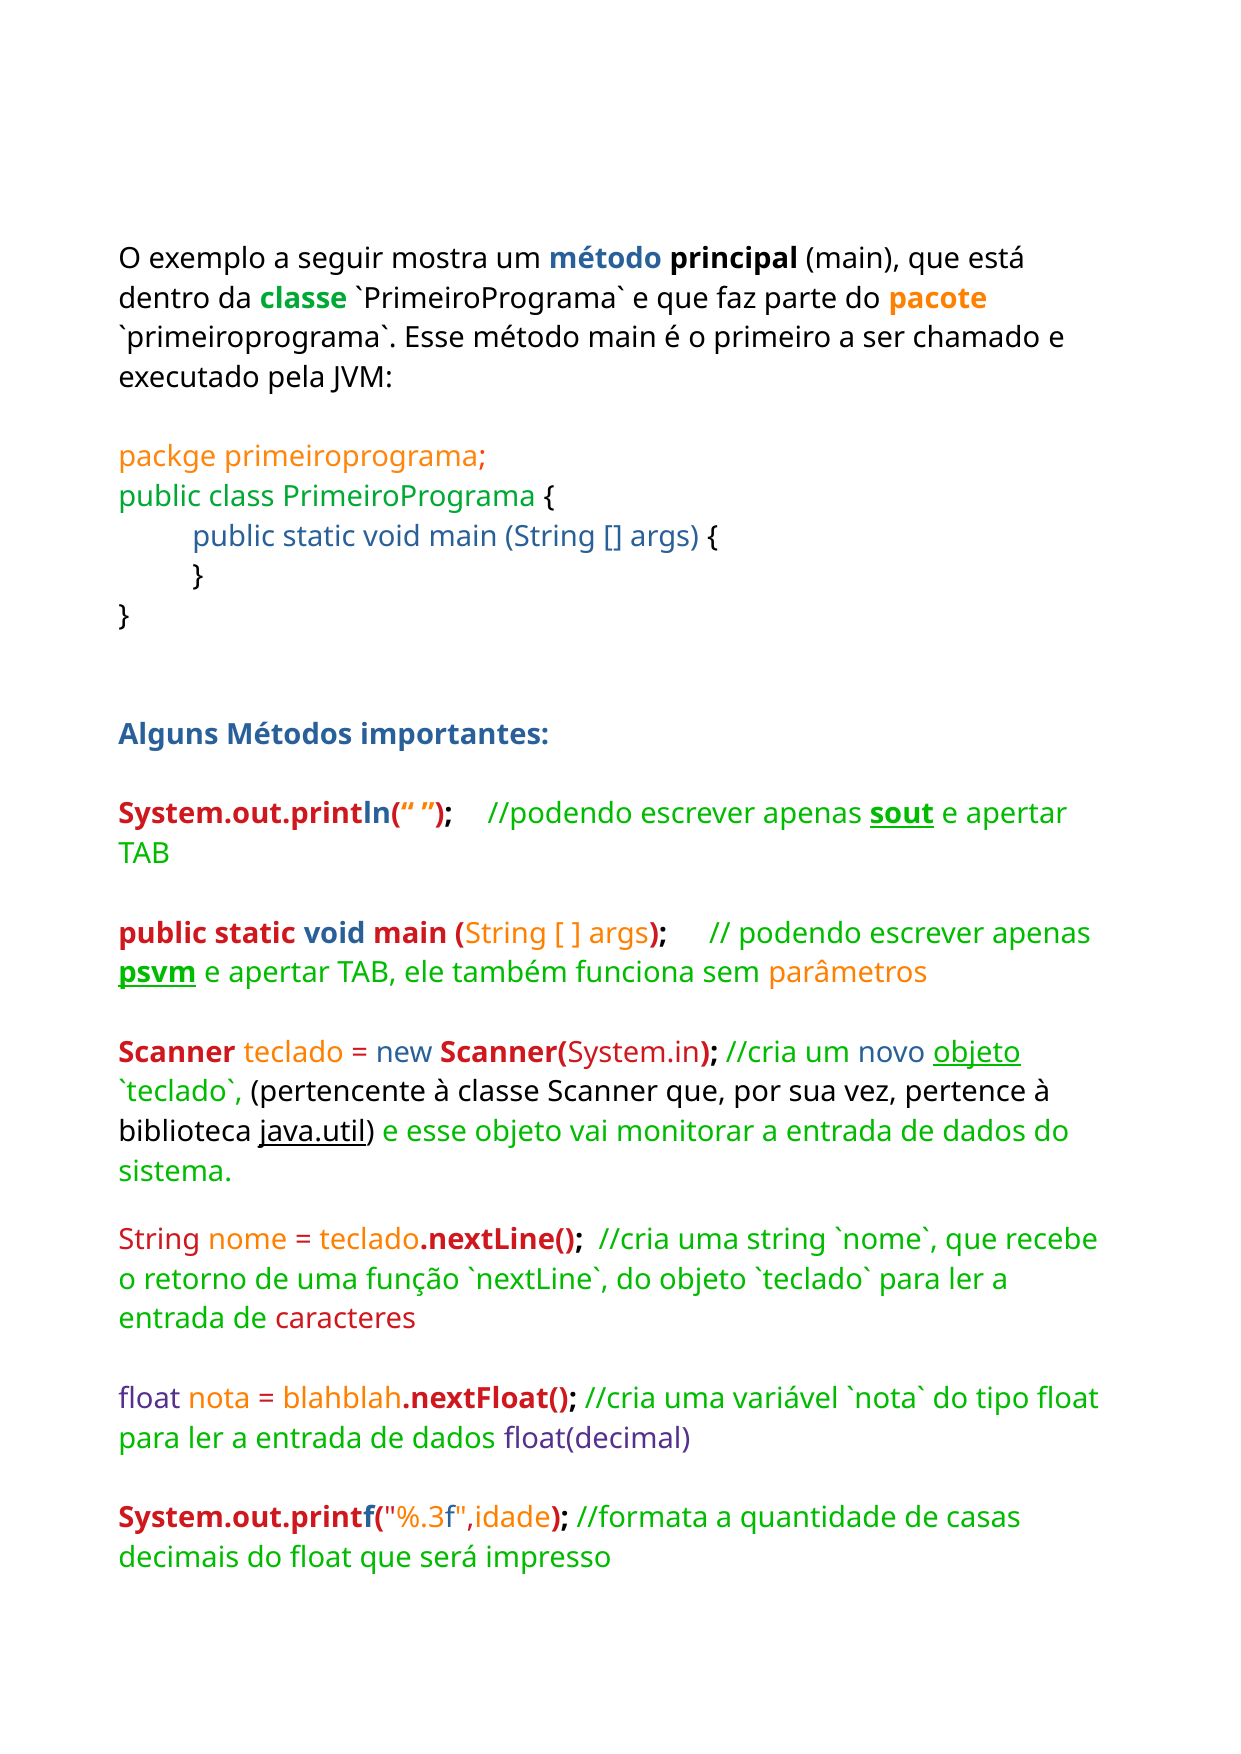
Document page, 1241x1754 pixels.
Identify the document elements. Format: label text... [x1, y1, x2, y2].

text System.out.printf("%.3f",idade); //formata a quantidade de casas decimais do float que será impresso [118, 1496, 1122, 1576]
text Alguns Métodos importantes: [118, 713, 1122, 753]
text public static void main (String [] args) { [118, 515, 1122, 555]
text public static void main (String [ ] args); // podendo escrever apenas psvm e apertar TAB, ele também funciona sem parâmetros [118, 912, 1122, 991]
text System.out.println(“ ”); //podendo escrever apenas sout e apertar TAB [118, 793, 1122, 872]
text Scanner teclado = new Scanner(System.in); //cria um novo objeto `teclado`, (pertencente à classe Scanner que, por sua vez, pertence à biblioteca java.util) e esse objeto vai monitorar a entrada de dados do sistema. [118, 1031, 1122, 1190]
text packge primeiroprograma; [118, 436, 1122, 475]
text } [118, 555, 1122, 594]
text O exemplo a seguir mostra um método principal (main), que está dentro da classe `PrimeiroPrograma` e que faz parte do pacote `primeiroprograma`. Esse método main é o primeiro a ser chamado e executado pela JVM: [118, 237, 1122, 396]
text public class PrimeiroPrograma { [118, 475, 1122, 515]
text String nome = teclado.nextLine(); //cria uma string `nome`, que recebe o retorno de uma função `nextLine`, do objeto `teclado` para ler a entrada de caracteres [118, 1218, 1122, 1337]
text } [118, 594, 1122, 634]
text float nota = blahblah.nextFloat(); //cria uma variável `nota` do tipo float para ler a entrada de dados float(decimal) [118, 1377, 1122, 1496]
